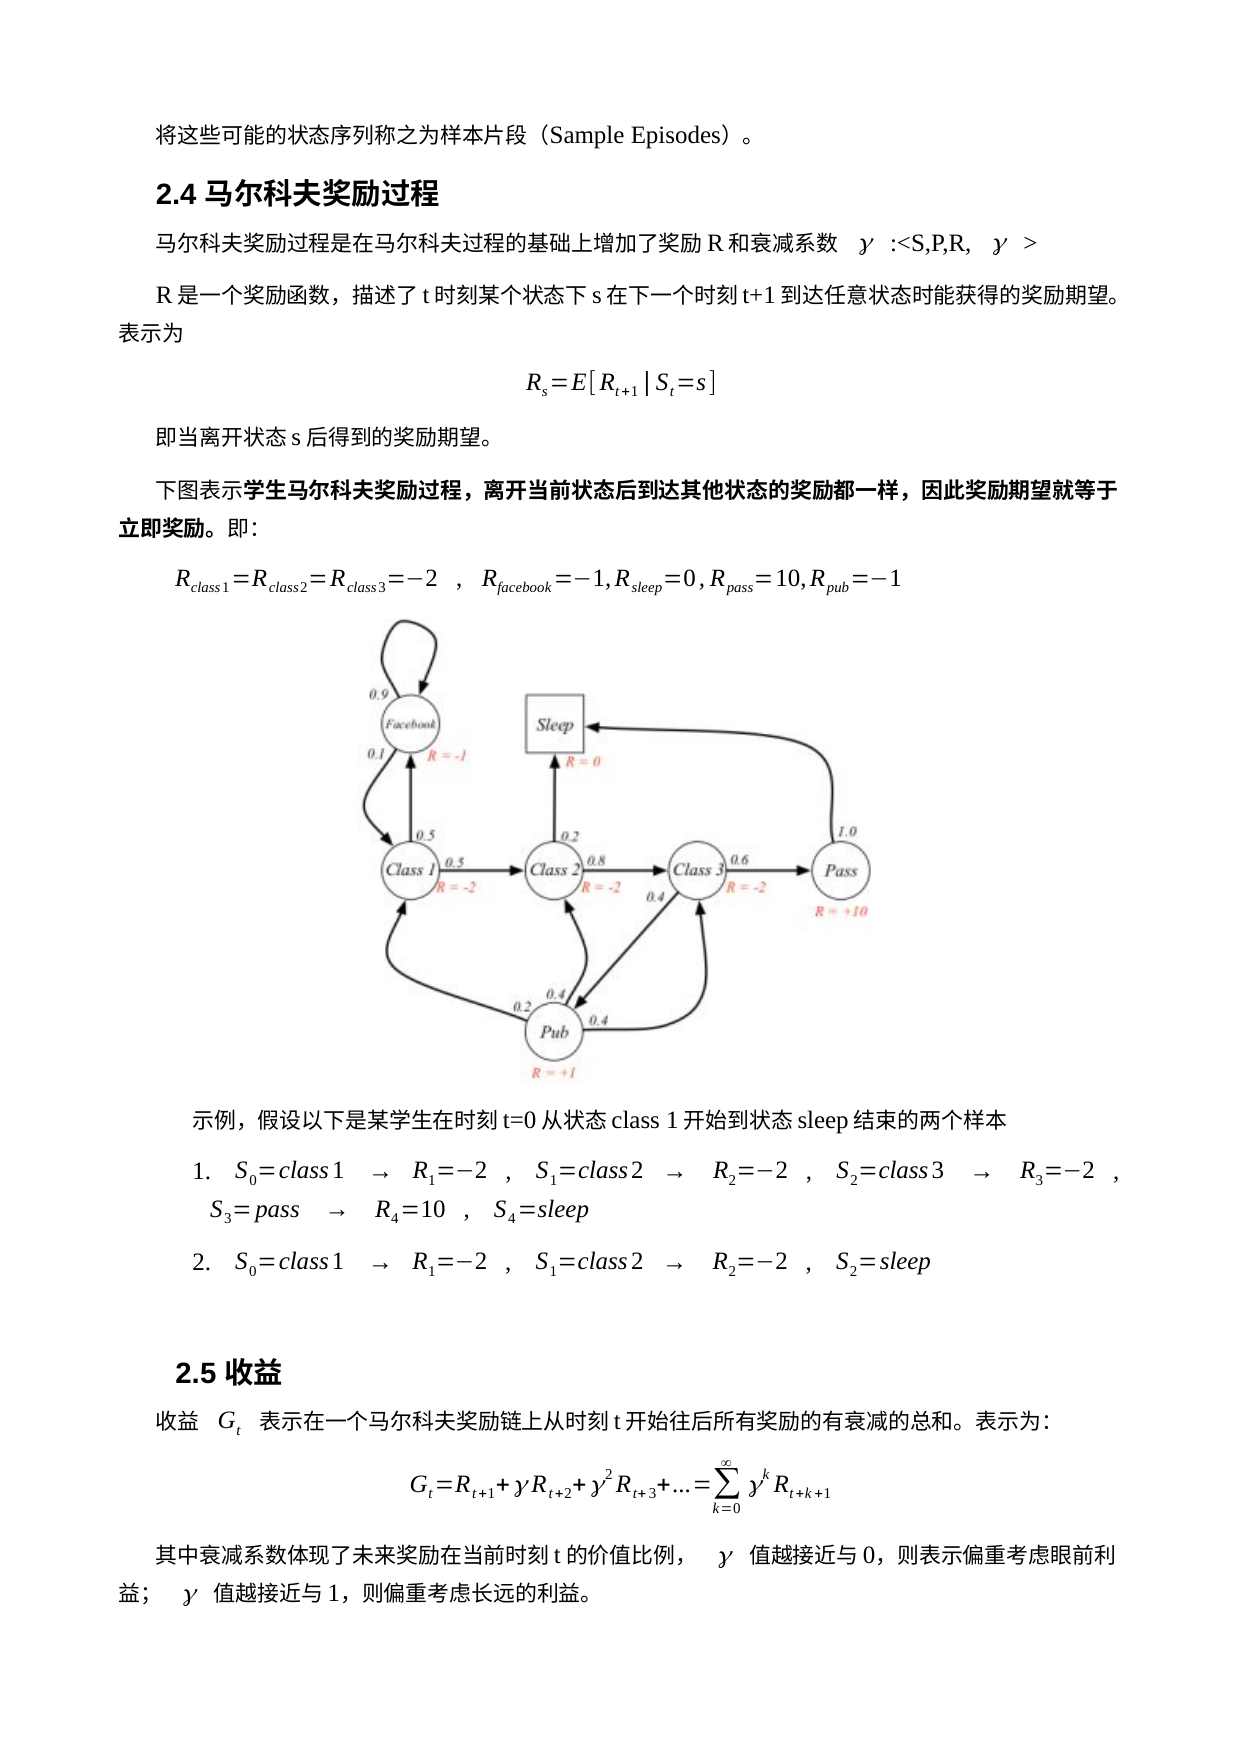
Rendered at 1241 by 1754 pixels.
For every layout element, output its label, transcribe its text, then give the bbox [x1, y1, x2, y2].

text 马尔科夫奖励过程是在马尔科夫过程的基础上增加了奖励R和衰减系数:<S,P,R,> [118, 226, 1122, 257]
text 即当离开状态s后得到的奖励期望。 [118, 420, 1122, 452]
text R是一个奖励函数，描述了t时刻某个状态下s在下一个时刻t+1到达任意状态时能获得的奖励期望。表示为 [118, 278, 1122, 348]
text 其中衰减系数体现了未来奖励在当前时刻t的价值比例，值越接近与0，则表示偏重考虑眼前利益；值越接近与1，则偏重考虑长远的利益。 [118, 1538, 1122, 1608]
picture [345, 606, 895, 1098]
text 1. →, → , → , → , [192, 1156, 1122, 1227]
text 收益表示在一个马尔科夫奖励链上从时刻t开始往后所有奖励的有衰减的总和。表示为： [118, 1404, 1122, 1438]
text , [118, 563, 1122, 596]
subtitle 2.4 马尔科夫奖励过程 [118, 171, 1122, 213]
subtitle 2.5 收益 [118, 1349, 1122, 1391]
text 2. →, → , [192, 1247, 1122, 1279]
text 示例，假设以下是某学生在时刻t=0从状态class 1开始到状态sleep结束的两个样本 [192, 616, 1122, 1135]
text 将这些可能的状态序列称之为样本片段（Sample Episodes）。 [118, 118, 1122, 150]
text 下图表示学生马尔科夫奖励过程，离开当前状态后到达其他状态的奖励都一样，因此奖励期望就等于立即奖励。即： [118, 473, 1122, 542]
